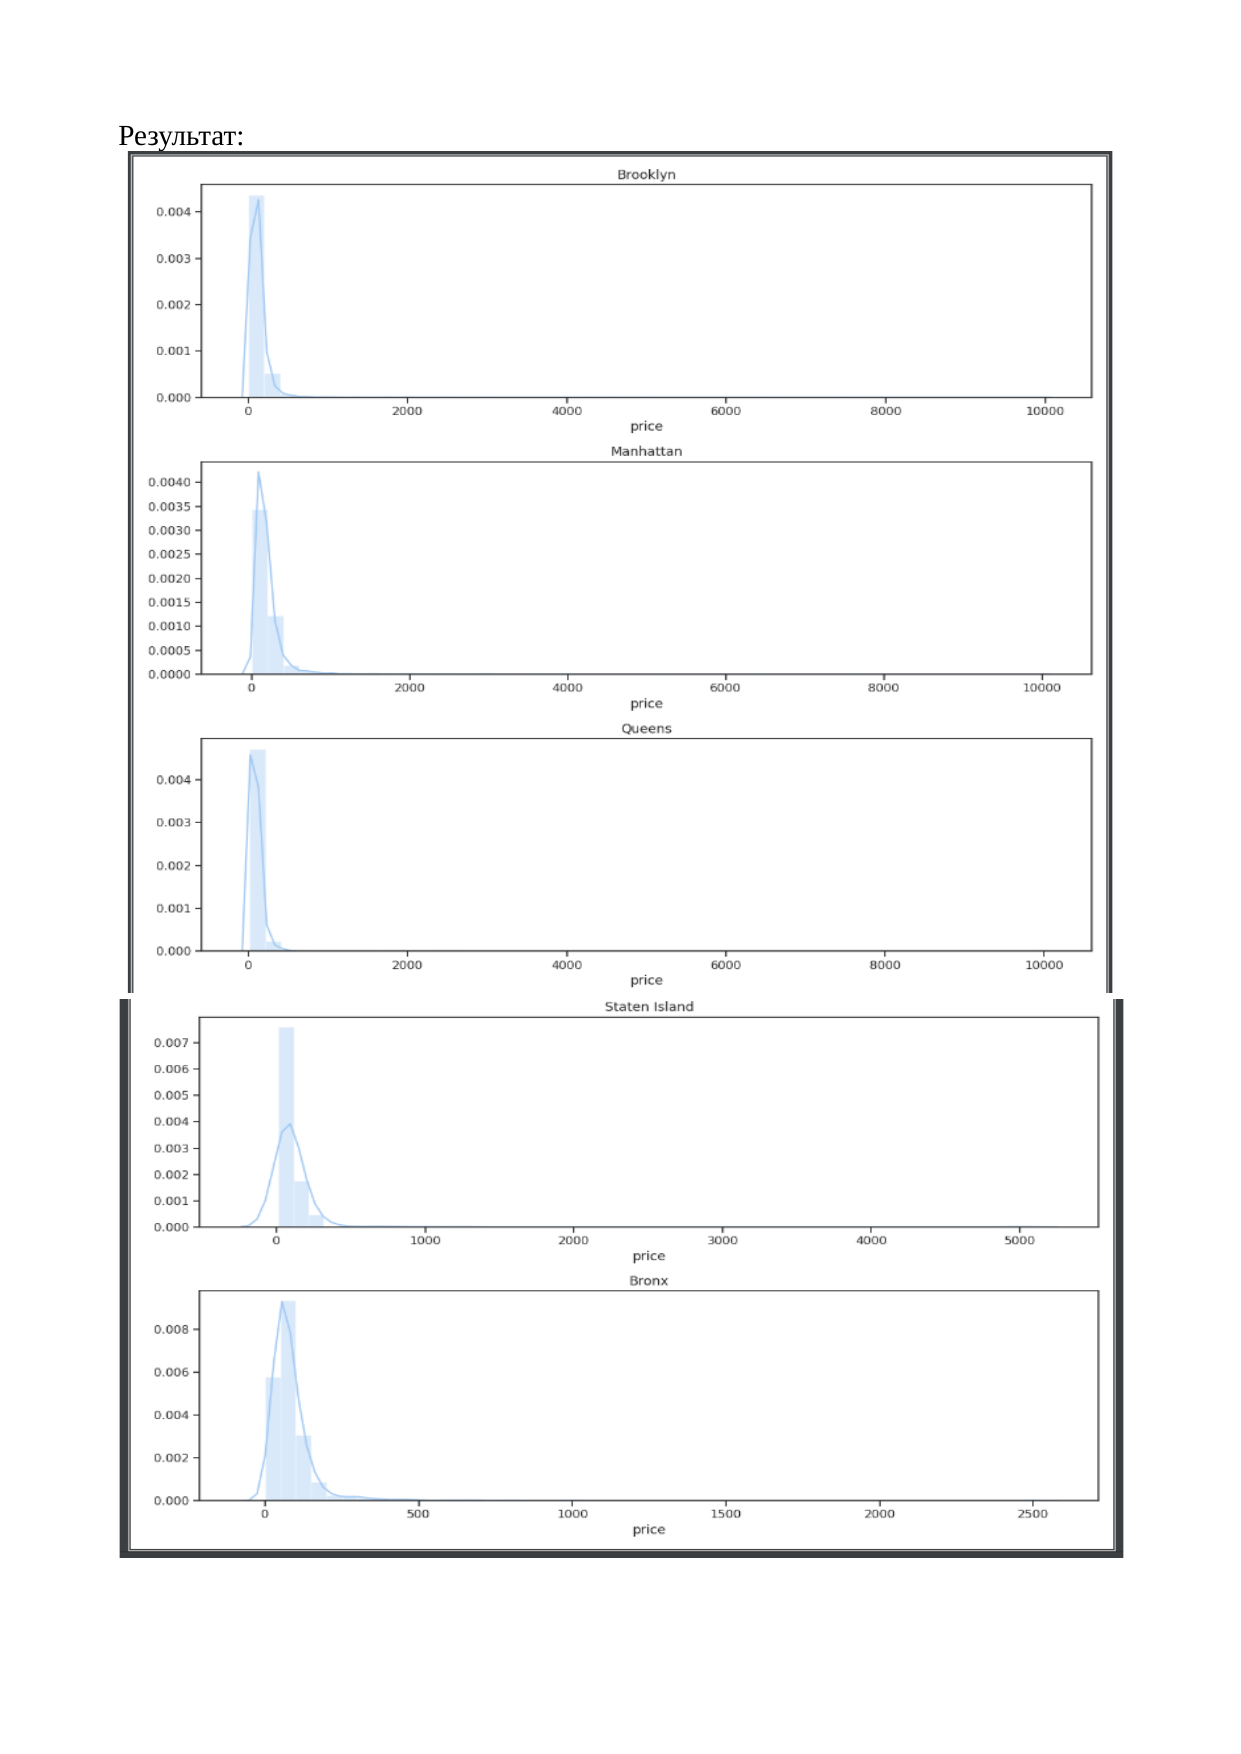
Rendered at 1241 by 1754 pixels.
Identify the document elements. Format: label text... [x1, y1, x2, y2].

picture [119, 999, 1124, 1558]
text Результат: [118, 118, 1122, 152]
picture [127, 151, 1113, 993]
